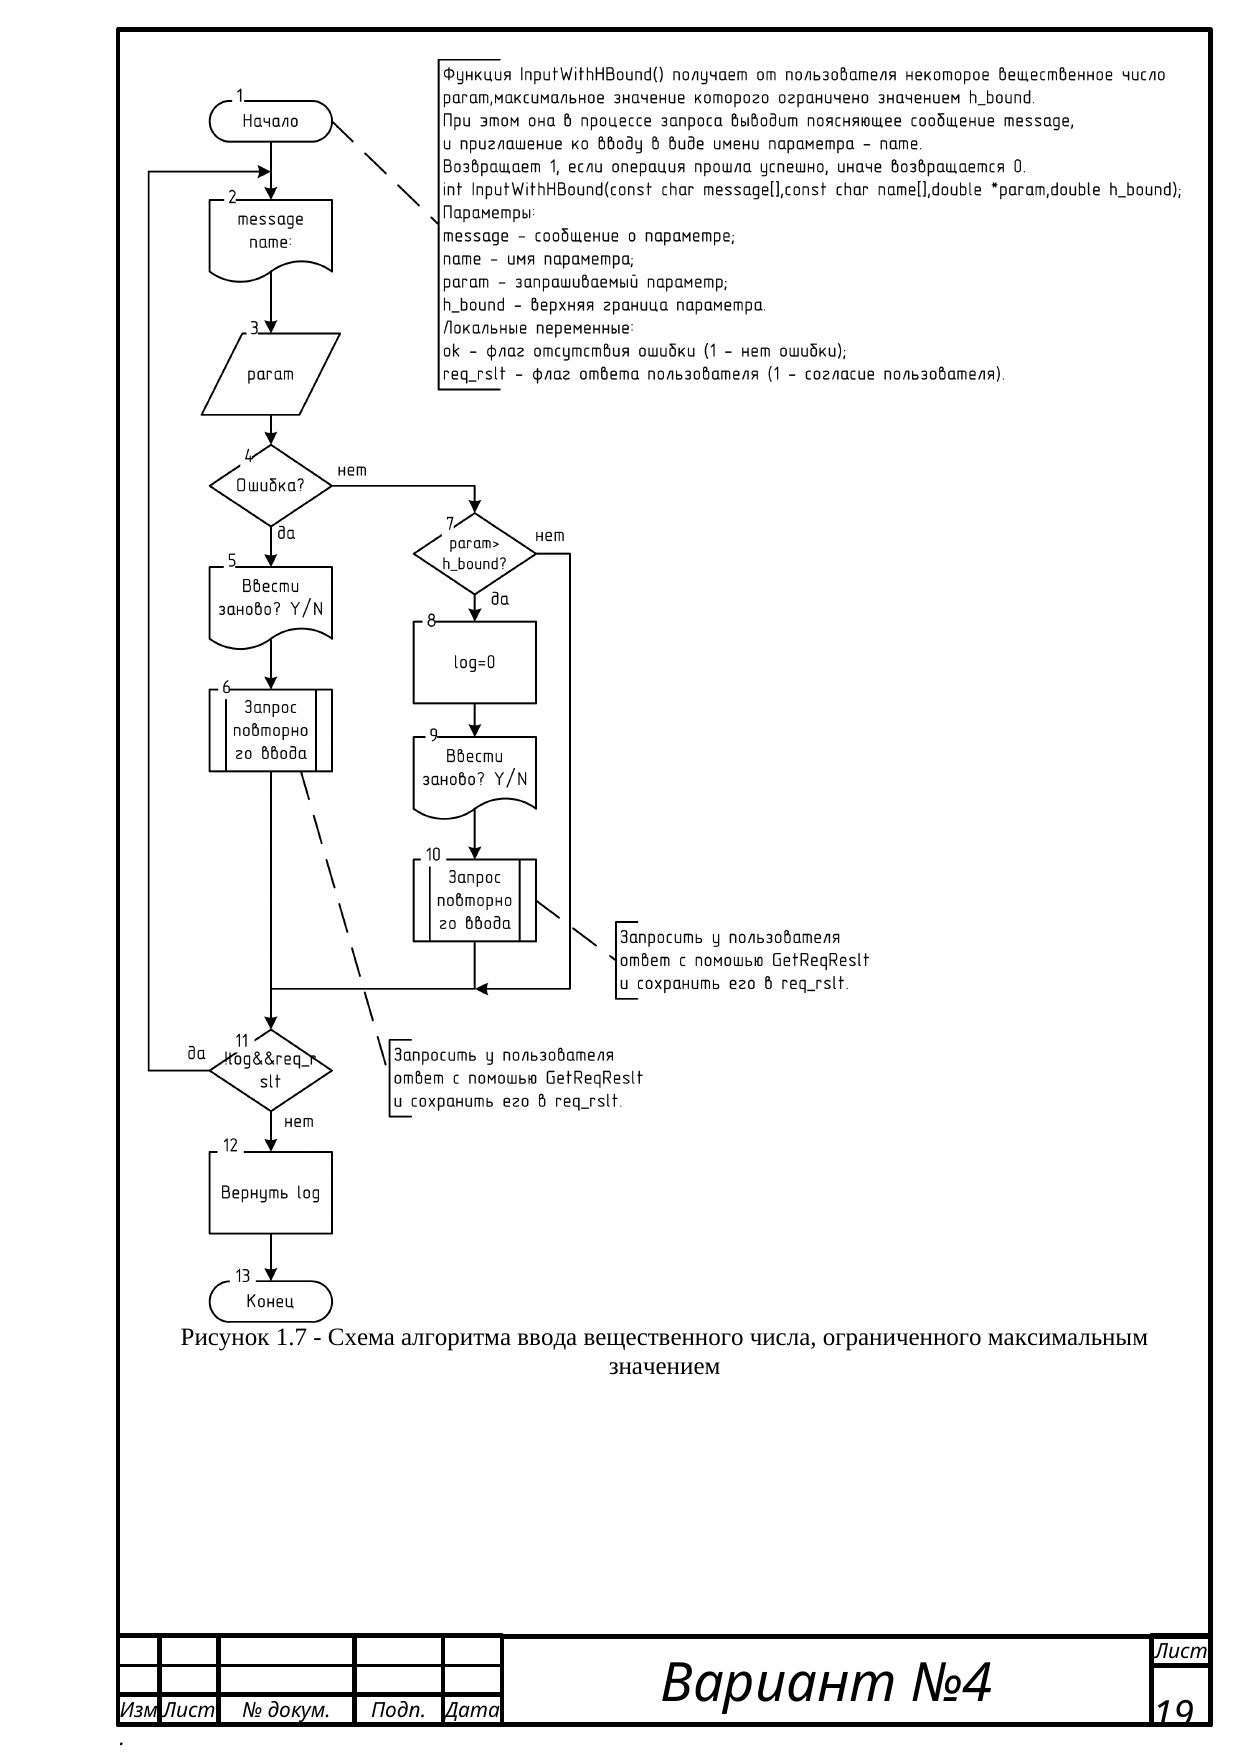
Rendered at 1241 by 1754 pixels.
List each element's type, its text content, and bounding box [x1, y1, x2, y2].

text Рисунок 1.7 - Схема алгоритма ввода вещественного числа, ограниченного максимальным значением [148, 1323, 1181, 1380]
picture [147, 59, 1182, 1323]
